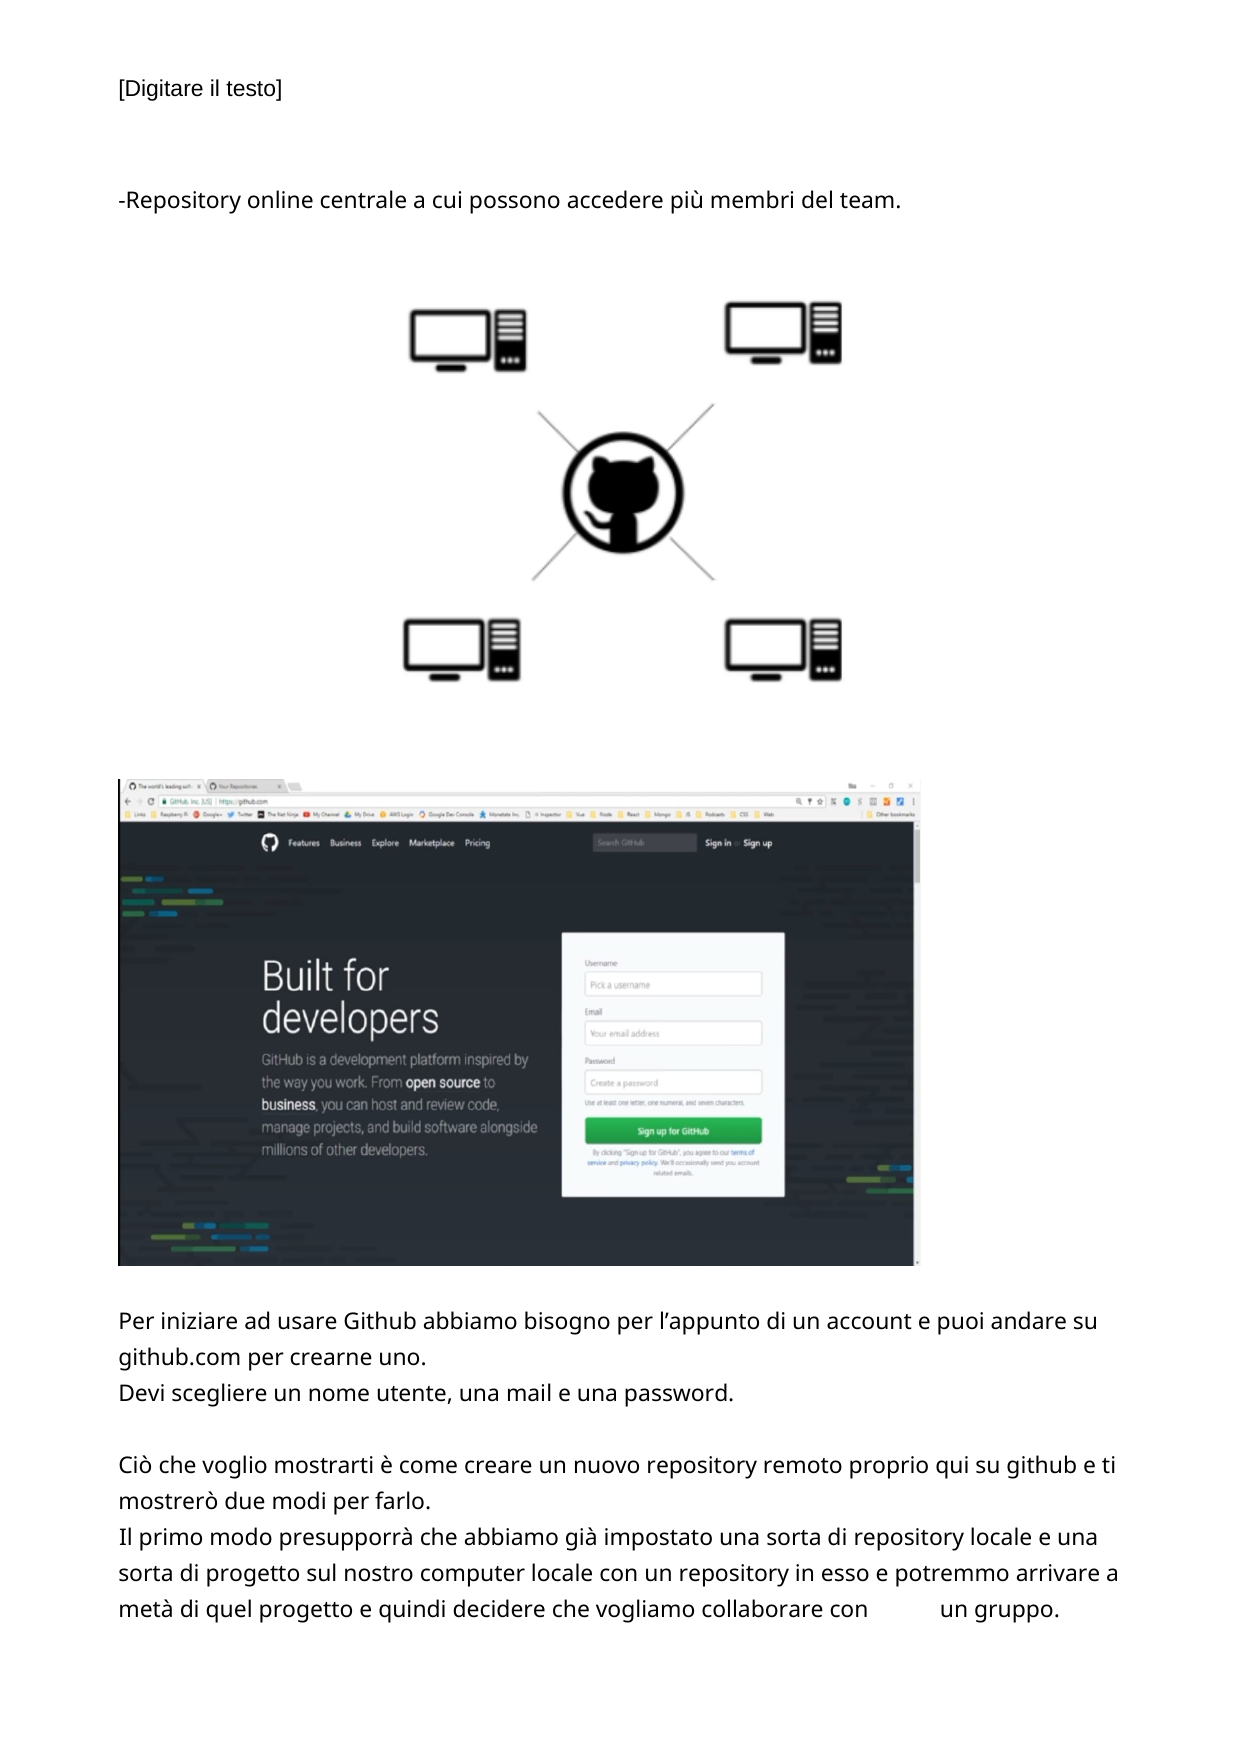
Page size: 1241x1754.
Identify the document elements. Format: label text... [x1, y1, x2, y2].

picture [343, 250, 892, 745]
text Devi scegliere un nome utente, una mail e una password. [118, 1377, 1124, 1408]
text Il primo modo presupporrà che abbiamo già impostato una sorta di repository locale e una sorta di progetto sul nostro computer locale con un repository in esso e potremmo arrivare a metà di quel progetto e quindi decidere che vogliamo collaborare con un gruppo. [118, 1521, 1124, 1624]
text -Repository online centrale a cui possono accedere più membri del team. [118, 183, 1124, 215]
text Ciò che voglio mostrarti è come creare un nuovo repository remoto proprio qui su github e ti mostrerò due modi per farlo. [118, 1449, 1124, 1516]
picture [118, 779, 920, 1266]
text Per iniziare ad usare Github abbiamo bisogno per l’appunto di un account e puoi andare su github.com per crearne uno. [118, 1305, 1124, 1372]
